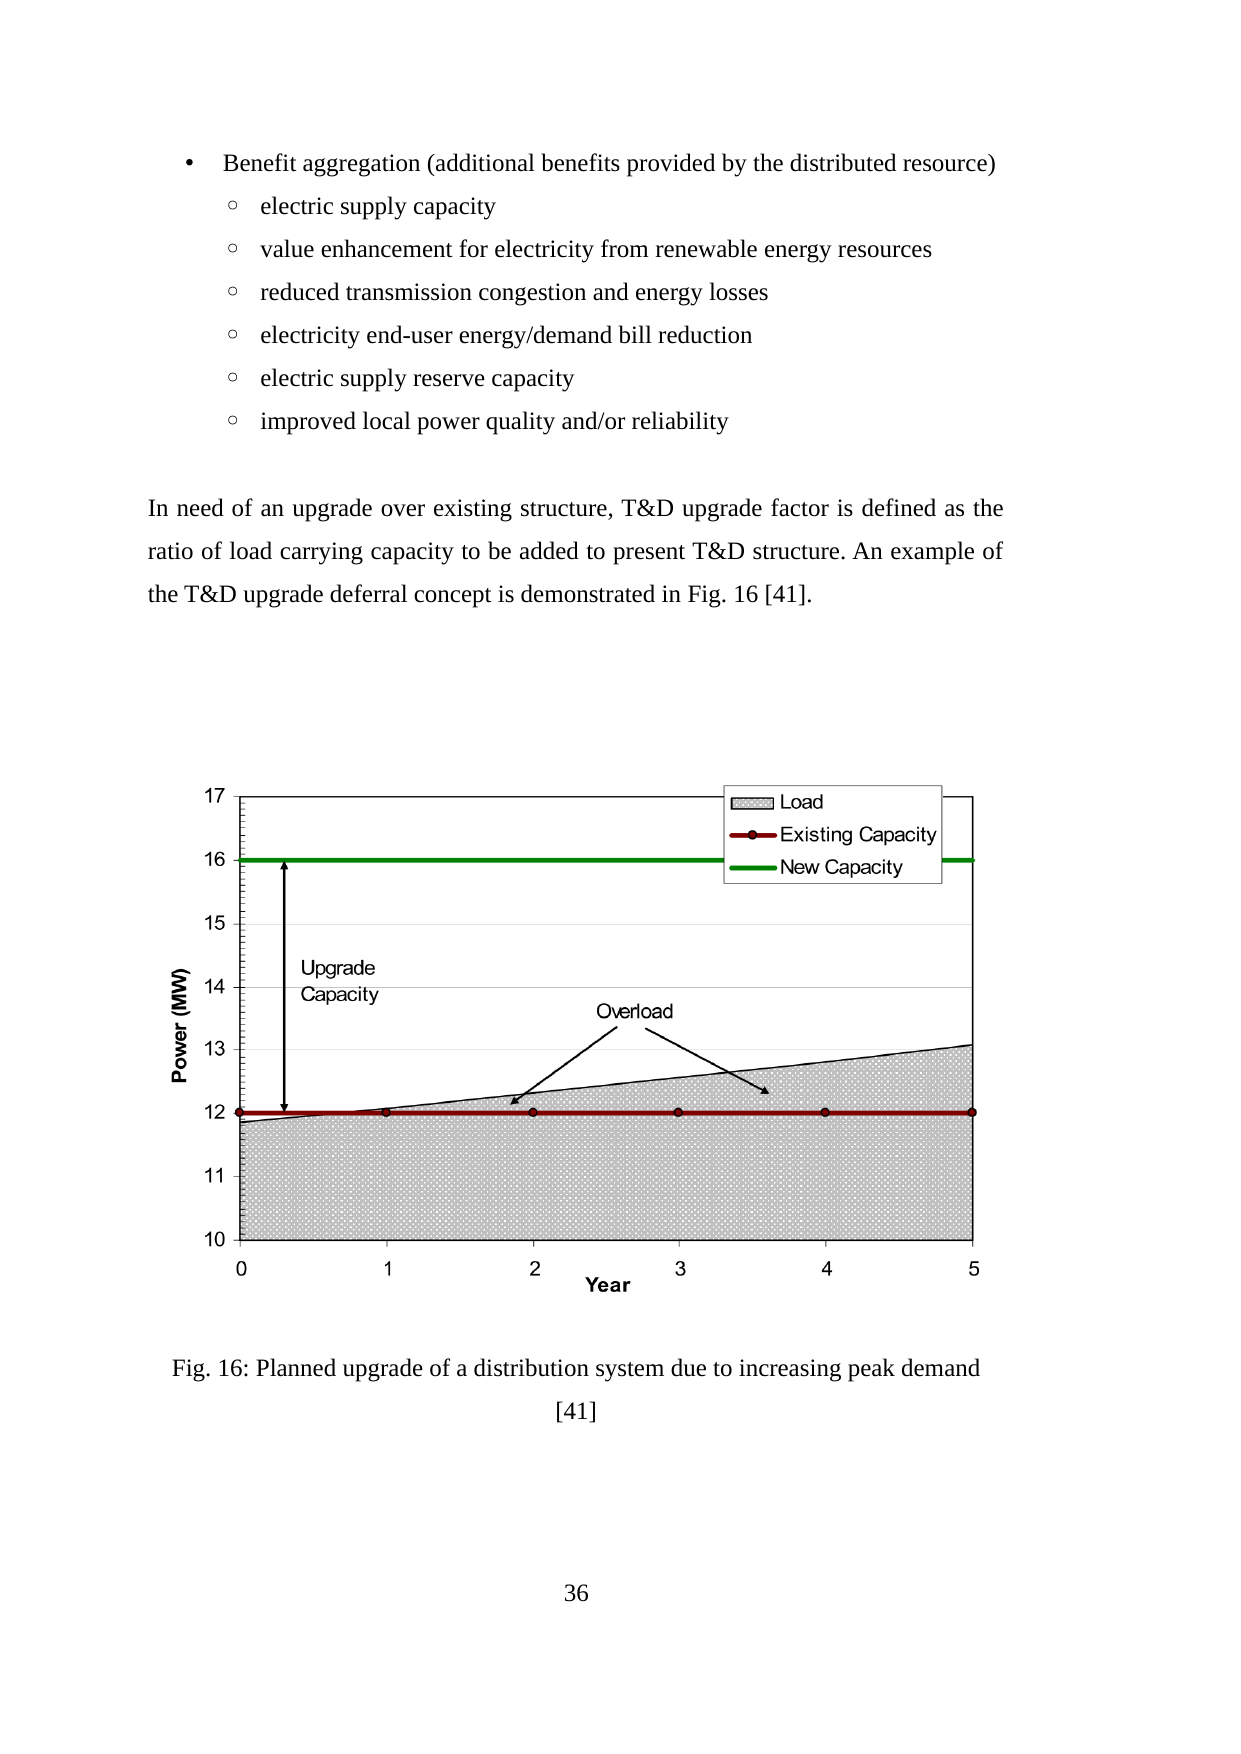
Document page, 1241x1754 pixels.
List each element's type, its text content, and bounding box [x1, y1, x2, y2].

list improved local power quality and/or reliability [223, 406, 1004, 435]
picture [147, 763, 1005, 1300]
list electric supply reserve capacity [223, 363, 1004, 392]
text In need of an upgrade over existing structure, T&D upgrade factor is defined as the ratio of load carrying capacity to be added to present T&D structure. An example of the T&D upgrade deferral concept is demonstrated in Fig. 16 [41]. [148, 493, 1004, 608]
list value enhancement for electricity from renewable energy resources [223, 234, 1004, 263]
list electric supply capacity [223, 191, 1004, 219]
list Benefit aggregation (additional benefits provided by the distributed resource) [185, 148, 1004, 176]
text Fig. 16: Planned upgrade of a distribution system due to increasing peak demand [41] [148, 1353, 1004, 1425]
list reduced transmission congestion and energy losses [223, 277, 1004, 306]
list electricity end-user energy/demand bill reduction [223, 320, 1004, 349]
